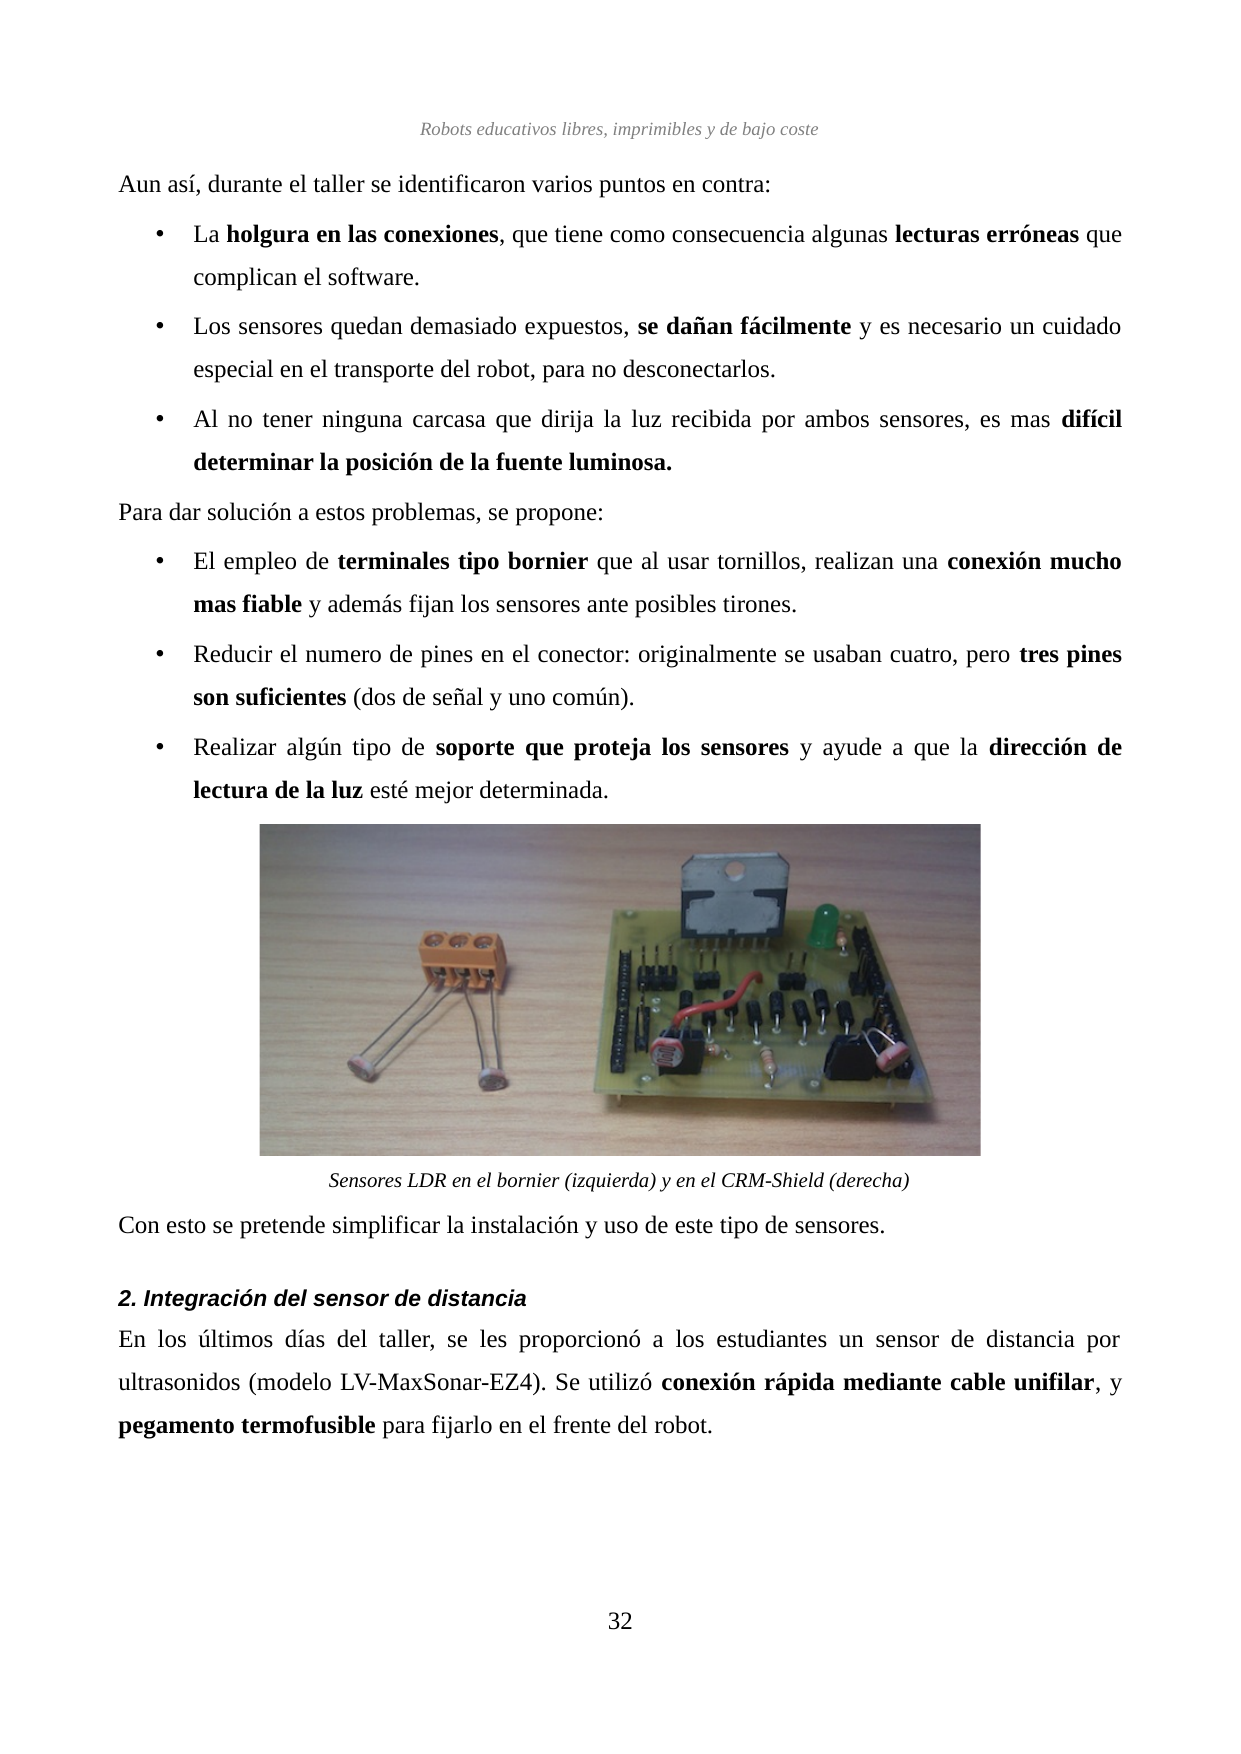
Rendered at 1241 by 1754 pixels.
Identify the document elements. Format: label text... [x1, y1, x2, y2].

list Al no tener ninguna carcasa que dirija la luz recibida por ambos sensores, es mas difícil determinar la posición de la fuente luminosa. [156, 404, 1122, 476]
list La holgura en las conexiones, que tiene como consecuencia algunas lecturas erróneas que complican el software. [156, 219, 1122, 291]
text Con esto se pretende simplificar la instalación y uso de este tipo de sensores. [118, 1210, 1122, 1239]
list Reducir el numero de pines en el conector: originalmente se usaban cuatro, pero tres pines son suficientes (dos de señal y uno común). [156, 639, 1122, 711]
text En los últimos días del taller, se les proporcionó a los estudiantes un sensor de distancia por ultrasonidos (modelo LV-MaxSonar-EZ4). Se utilizó conexión rápida mediante cable unifilar, y pegamento termofusible para fijarlo en el frente del robot. [118, 1324, 1122, 1439]
subtitle 2. Integración del sensor de distancia [118, 1285, 1122, 1311]
text Aun así, durante el taller se identificaron varios puntos en contra: [118, 169, 1122, 198]
list Los sensores quedan demasiado expuestos, se dañan fácilmente y es necesario un cuidado especial en el transporte del robot, para no desconectarlos. [156, 311, 1122, 383]
list El empleo de terminales tipo bornier que al usar tornillos, realizan una conexión mucho mas fiable y además fijan los sensores ante posibles tirones. [156, 546, 1122, 618]
text Para dar solución a estos problemas, se propone: [118, 497, 1122, 526]
text Sensores LDR en el bornier (izquierda) y en el CRM-Shield (derecha) [118, 824, 1122, 1192]
list Realizar algún tipo de soporte que proteja los sensores y ayude a que la dirección de lectura de la luz esté mejor determinada. [156, 732, 1122, 804]
picture [259, 824, 981, 1156]
